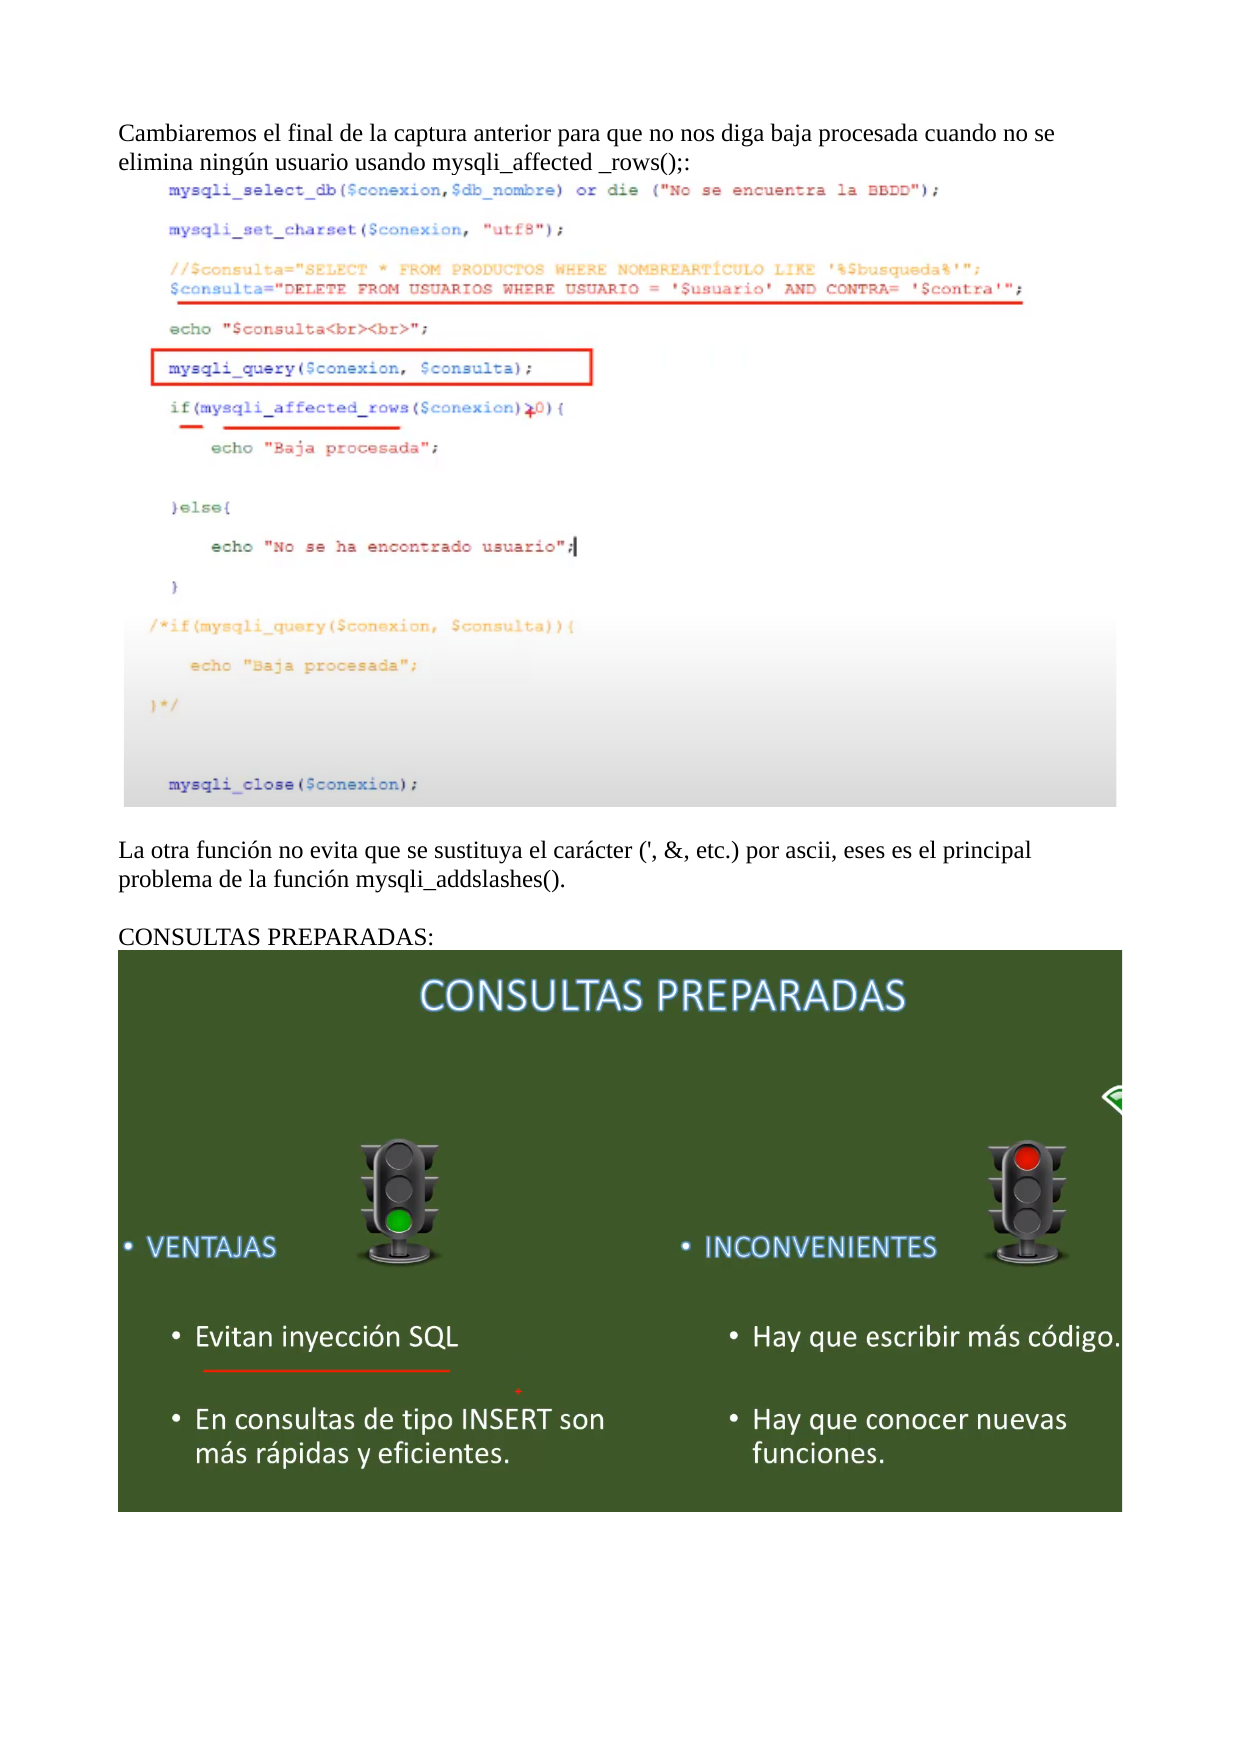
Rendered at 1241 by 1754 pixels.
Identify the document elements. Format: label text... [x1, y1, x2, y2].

text CONSULTAS PREPARADAS: [118, 922, 1122, 950]
picture [123, 175, 1117, 807]
picture [118, 950, 1123, 1512]
text La otra función no evita que se sustituya el carácter (', &, etc.) por ascii, eses es el principal problema de la función mysqli_addslashes(). [118, 836, 1122, 893]
text Cambiaremos el final de la captura anterior para que no nos diga baja procesada cuando no se elimina ningún usuario usando mysqli_affected _rows();: [118, 118, 1122, 176]
